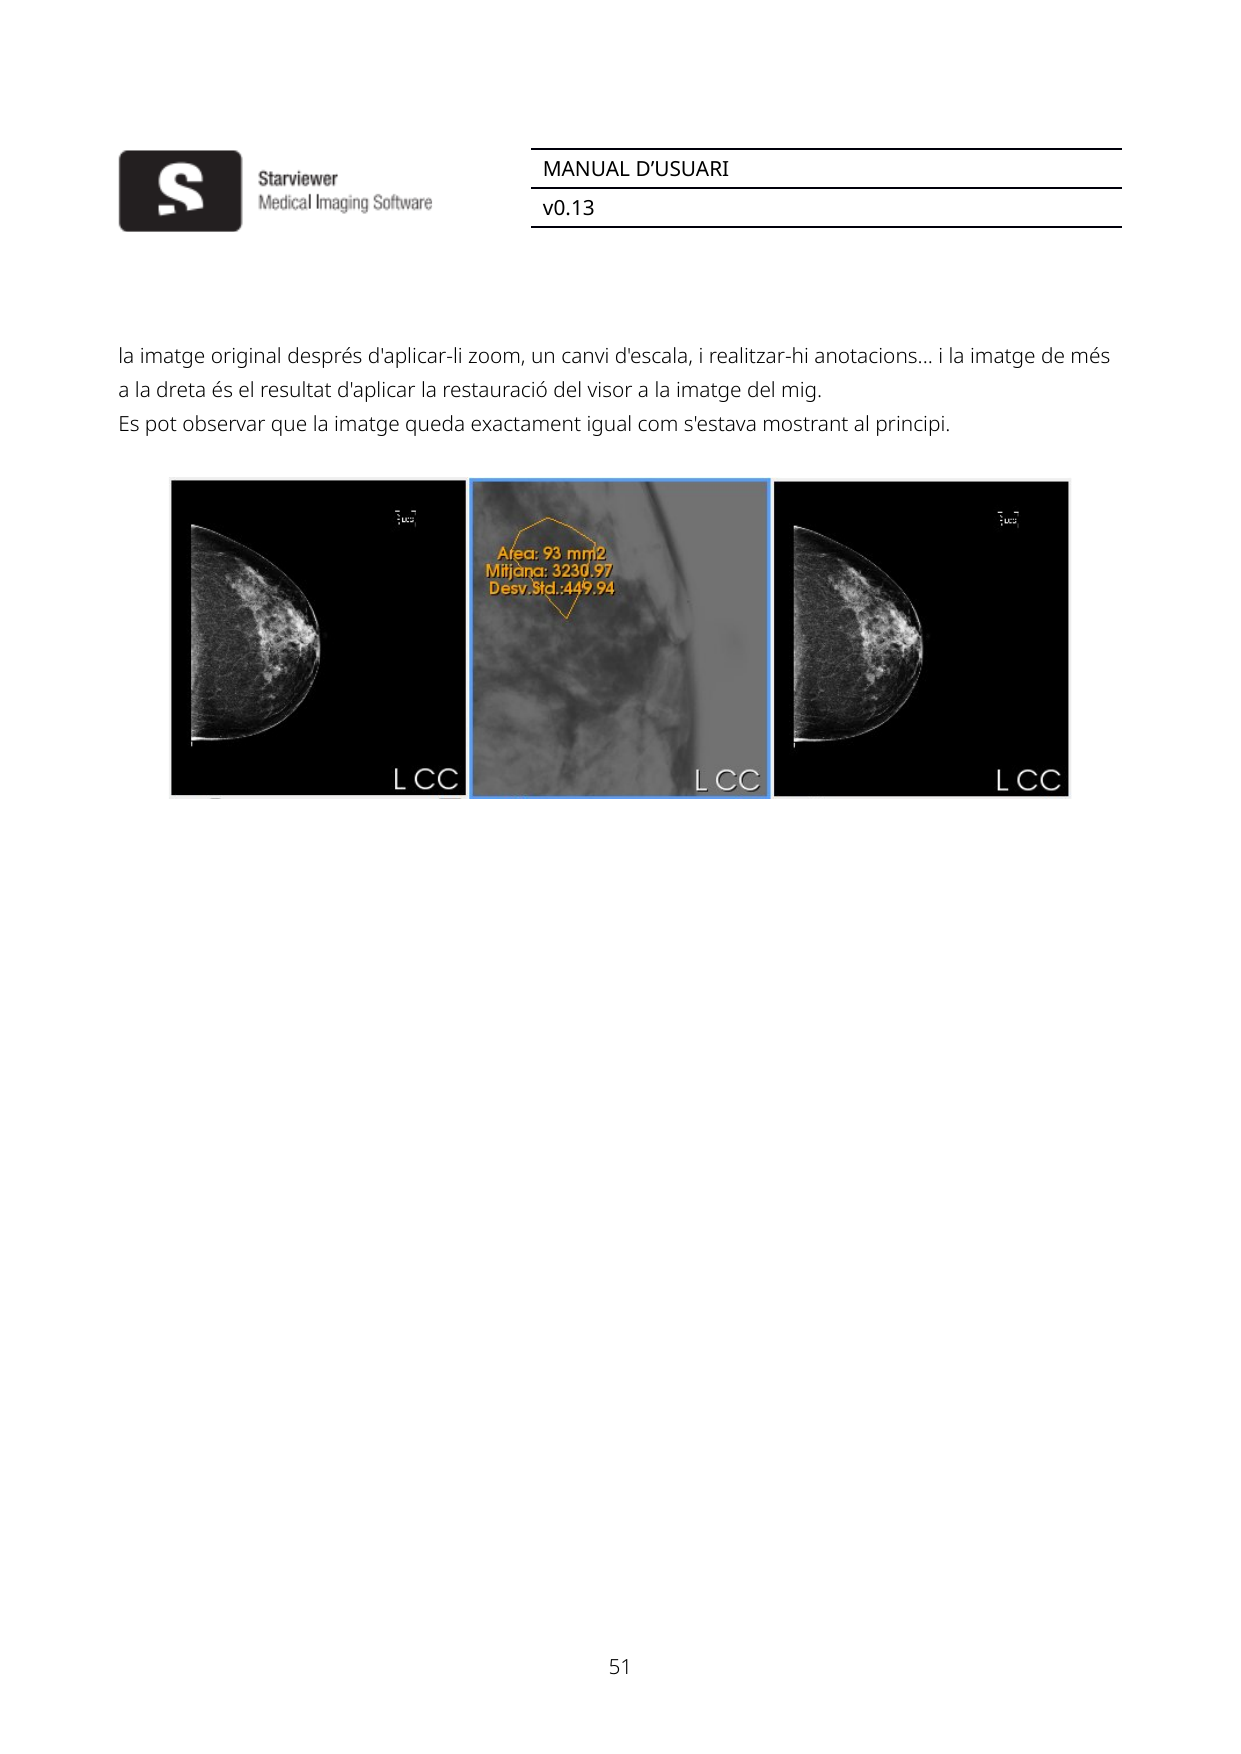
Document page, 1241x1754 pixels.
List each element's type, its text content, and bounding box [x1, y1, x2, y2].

text la imatge original després d'aplicar-li zoom, un canvi d'escala, i realitzar-hi anotacions... i la imatge de més a la dreta és el resultat d'aplicar la restauració del visor a la imatge del mig. [118, 341, 1122, 404]
picture [168, 477, 1072, 799]
text Es pot observar que la imatge queda exactament igual com s'estava mostrant al principi. [118, 409, 1122, 438]
